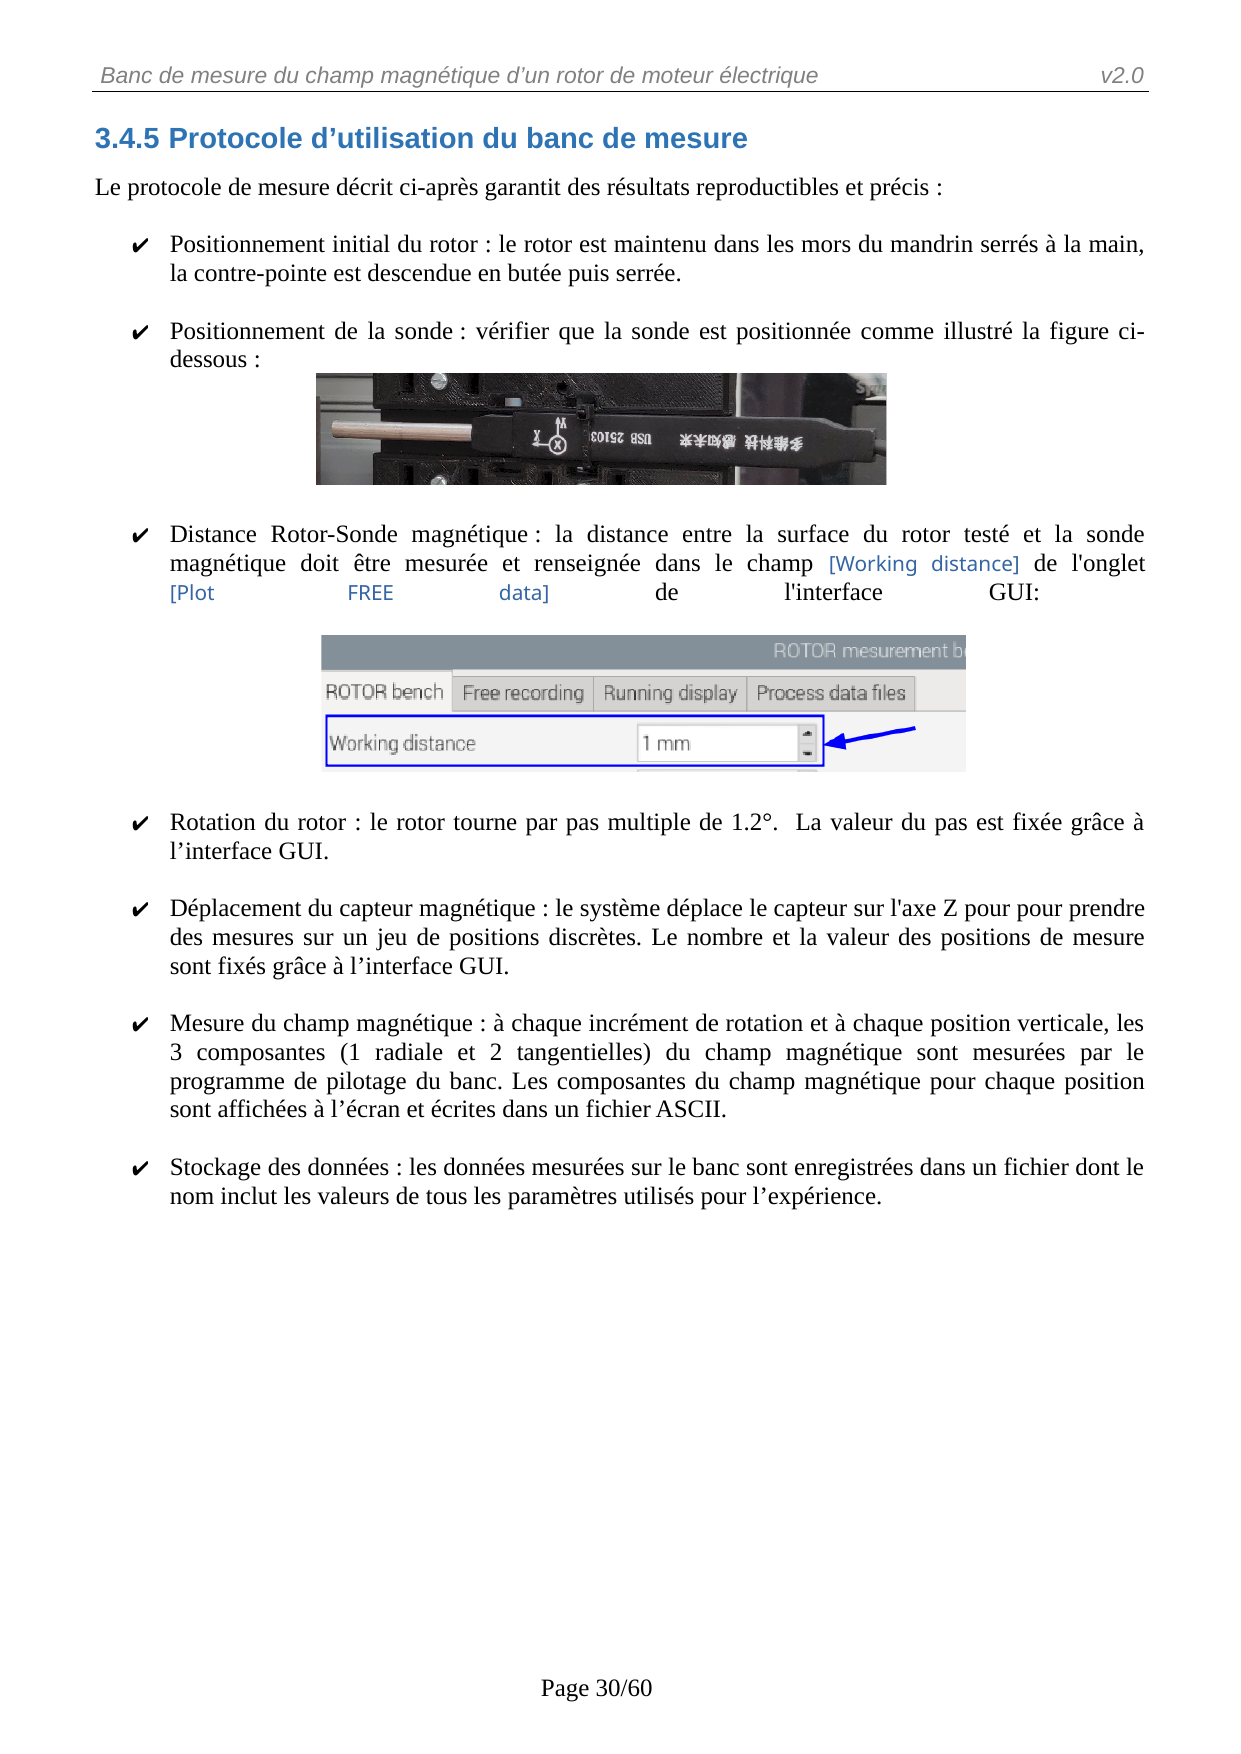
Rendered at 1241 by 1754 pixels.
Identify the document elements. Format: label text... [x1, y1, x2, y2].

list Déplacement du capteur magnétique : le système déplace le capteur sur l'axe Z pour pour prendre des mesures sur un jeu de positions discrètes. Le nombre et la valeur des positions de mesure sont fixés grâce à l’interface GUI. [132, 893, 1146, 1008]
list Stockage des données : les données mesurées sur le banc sont enregistrées dans un fichier dont le nom inclut les valeurs de tous les paramètres utilisés pour l’expérience. [132, 1152, 1146, 1238]
subtitle Protocole d’utilisation du banc de mesure [94, 121, 1146, 154]
list Mesure du champ magnétique : à chaque incrément de rotation et à chaque position verticale, les 3 composantes (1 radiale et 2 tangentielles) du champ magnétique sont mesurées par le programme de pilotage du banc. Les composantes du champ magnétique pour chaque position sont affichées à l’écran et écrites dans un fichier ASCII. [132, 1008, 1146, 1152]
list Positionnement initial du rotor : le rotor est maintenu dans les mors du mandrin serrés à la main, la contre-pointe est descendue en butée puis serrée. [132, 229, 1146, 316]
list Positionnement de la sonde : vérifier que la sonde est positionnée comme illustré la figure ci-dessous : [132, 316, 1146, 519]
text Le protocole de mesure décrit ci-après garantit des résultats reproductibles et précis : [94, 172, 1146, 201]
picture [316, 373, 887, 485]
list Rotation du rotor : le rotor tourne par pas multiple de 1.2°. La valeur du pas est fixée grâce à l’interface GUI. [132, 807, 1146, 893]
picture [321, 635, 966, 772]
list Distance Rotor-Sonde magnétique : la distance entre la surface du rotor testé et la sonde magnétique doit être mesurée et renseignée dans le champ [Working distance] de l'onglet [Plot FREE data] de l'interface GUI: [132, 519, 1146, 807]
